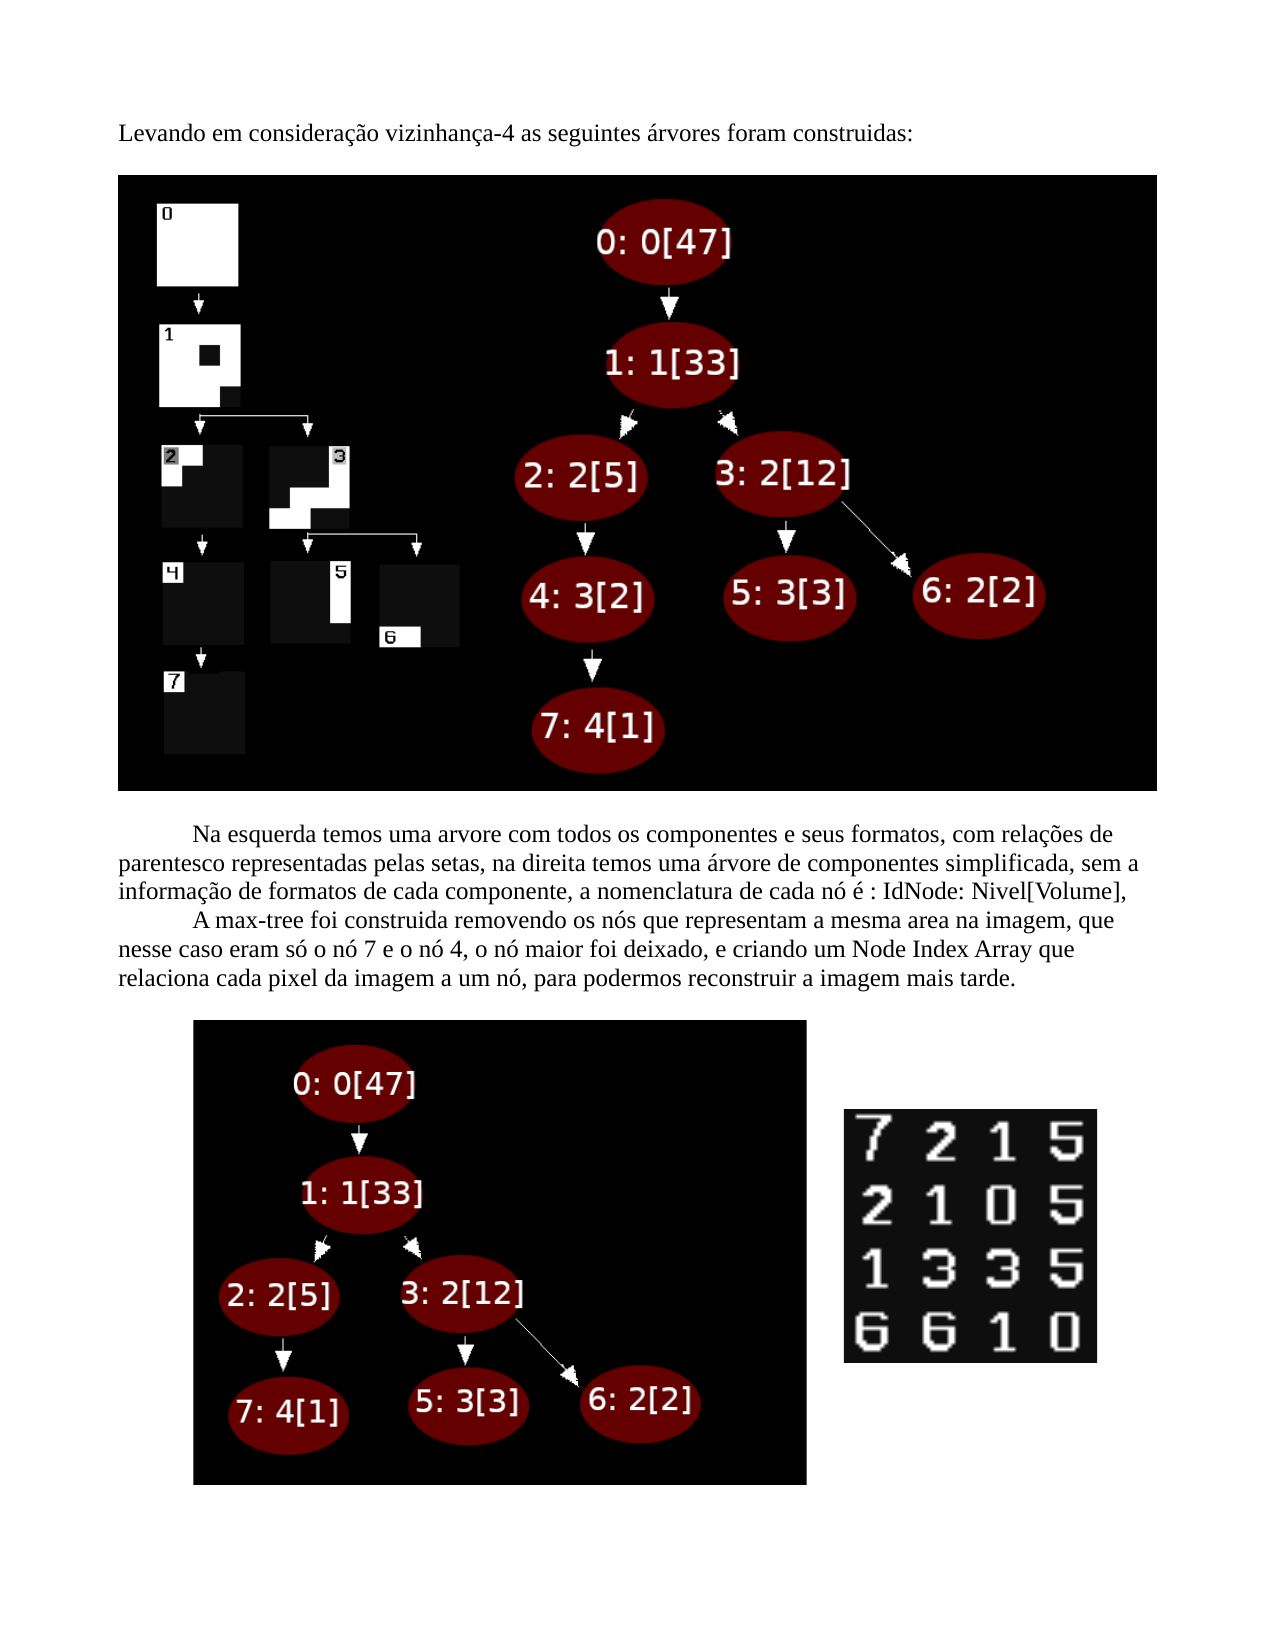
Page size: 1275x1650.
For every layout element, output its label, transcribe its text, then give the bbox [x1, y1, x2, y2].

text Levando em consideração vizinhança-4 as seguintes árvores foram construidas: [118, 118, 1157, 147]
picture [843, 1109, 1098, 1363]
text Na esquerda temos uma arvore com todos os componentes e seus formatos, com relações de parentesco representadas pelas setas, na direita temos uma árvore de componentes simplificada, sem a informação de formatos de cada componente, a nomenclatura de cada nó é : IdNode: Nivel[Volume], [118, 819, 1157, 905]
picture [193, 1020, 807, 1485]
picture [118, 175, 1157, 791]
text A max-tree foi construida removendo os nós que representam a mesma area na imagem, que nesse caso eram só o nó 7 e o nó 4, o nó maior foi deixado, e criando um Node Index Array que relaciona cada pixel da imagem a um nó, para podermos reconstruir a imagem mais tarde. [118, 905, 1157, 991]
